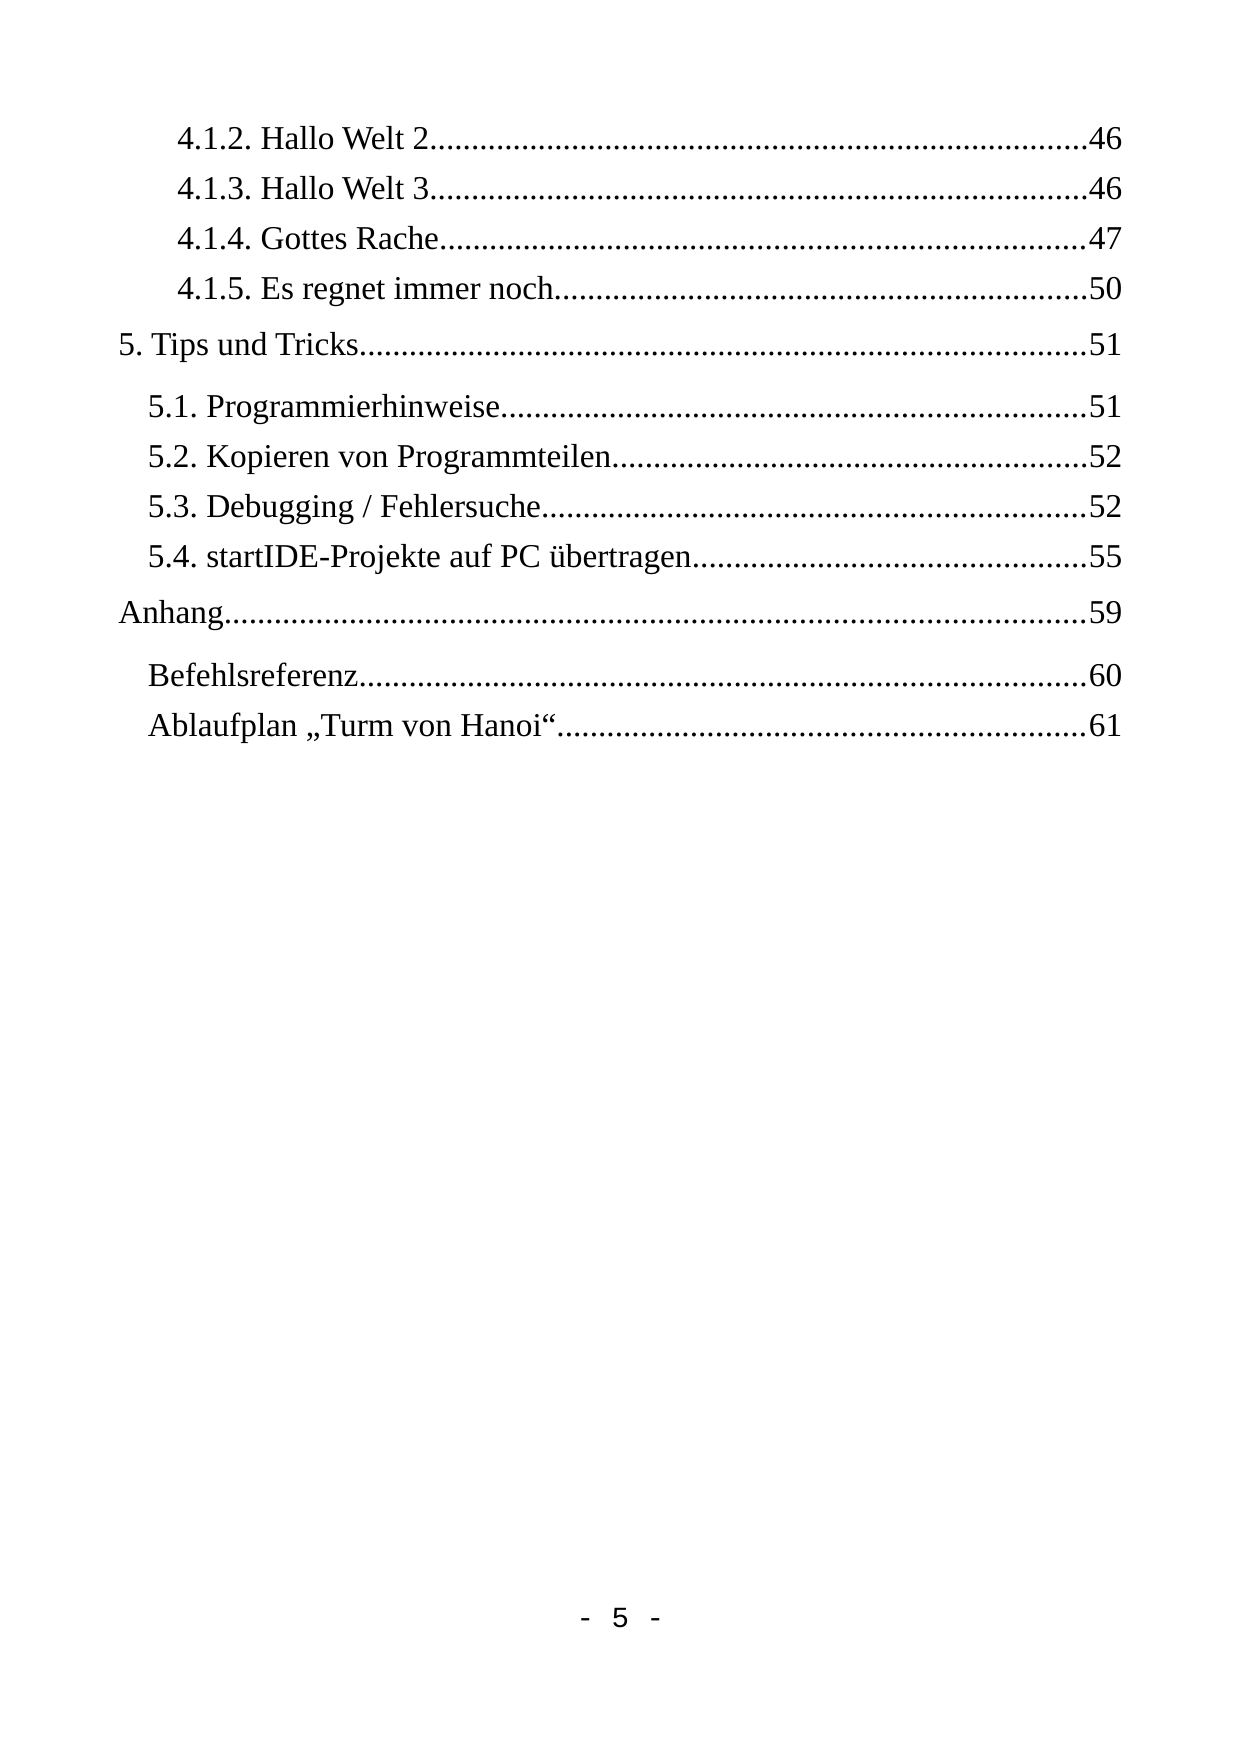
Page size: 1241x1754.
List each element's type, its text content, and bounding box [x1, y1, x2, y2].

text 5.3. Debugging / Fehlersuche 52 [148, 487, 1122, 525]
text Ablaufplan „Turm von Hanoi“ 61 [148, 705, 1122, 743]
text 5.1. Programmierhinweise 51 [148, 386, 1122, 425]
text 4.1.4. Gottes Rache 47 [177, 218, 1122, 257]
text 4.1.5. Es regnet immer noch... 50 [177, 268, 1122, 307]
text 5.4. startIDE-Projekte auf PC übertragen 55 [148, 537, 1122, 575]
text Befehlsreferenz 60 [148, 655, 1122, 693]
text 5.2. Kopieren von Programmteilen 52 [148, 437, 1122, 475]
text 4.1.3. Hallo Welt 3 46 [177, 168, 1122, 207]
text 5. Tips und Tricks 51 [118, 324, 1122, 363]
text 4.1.2. Hallo Welt 2 46 [177, 118, 1122, 156]
text Anhang 59 [118, 593, 1122, 631]
